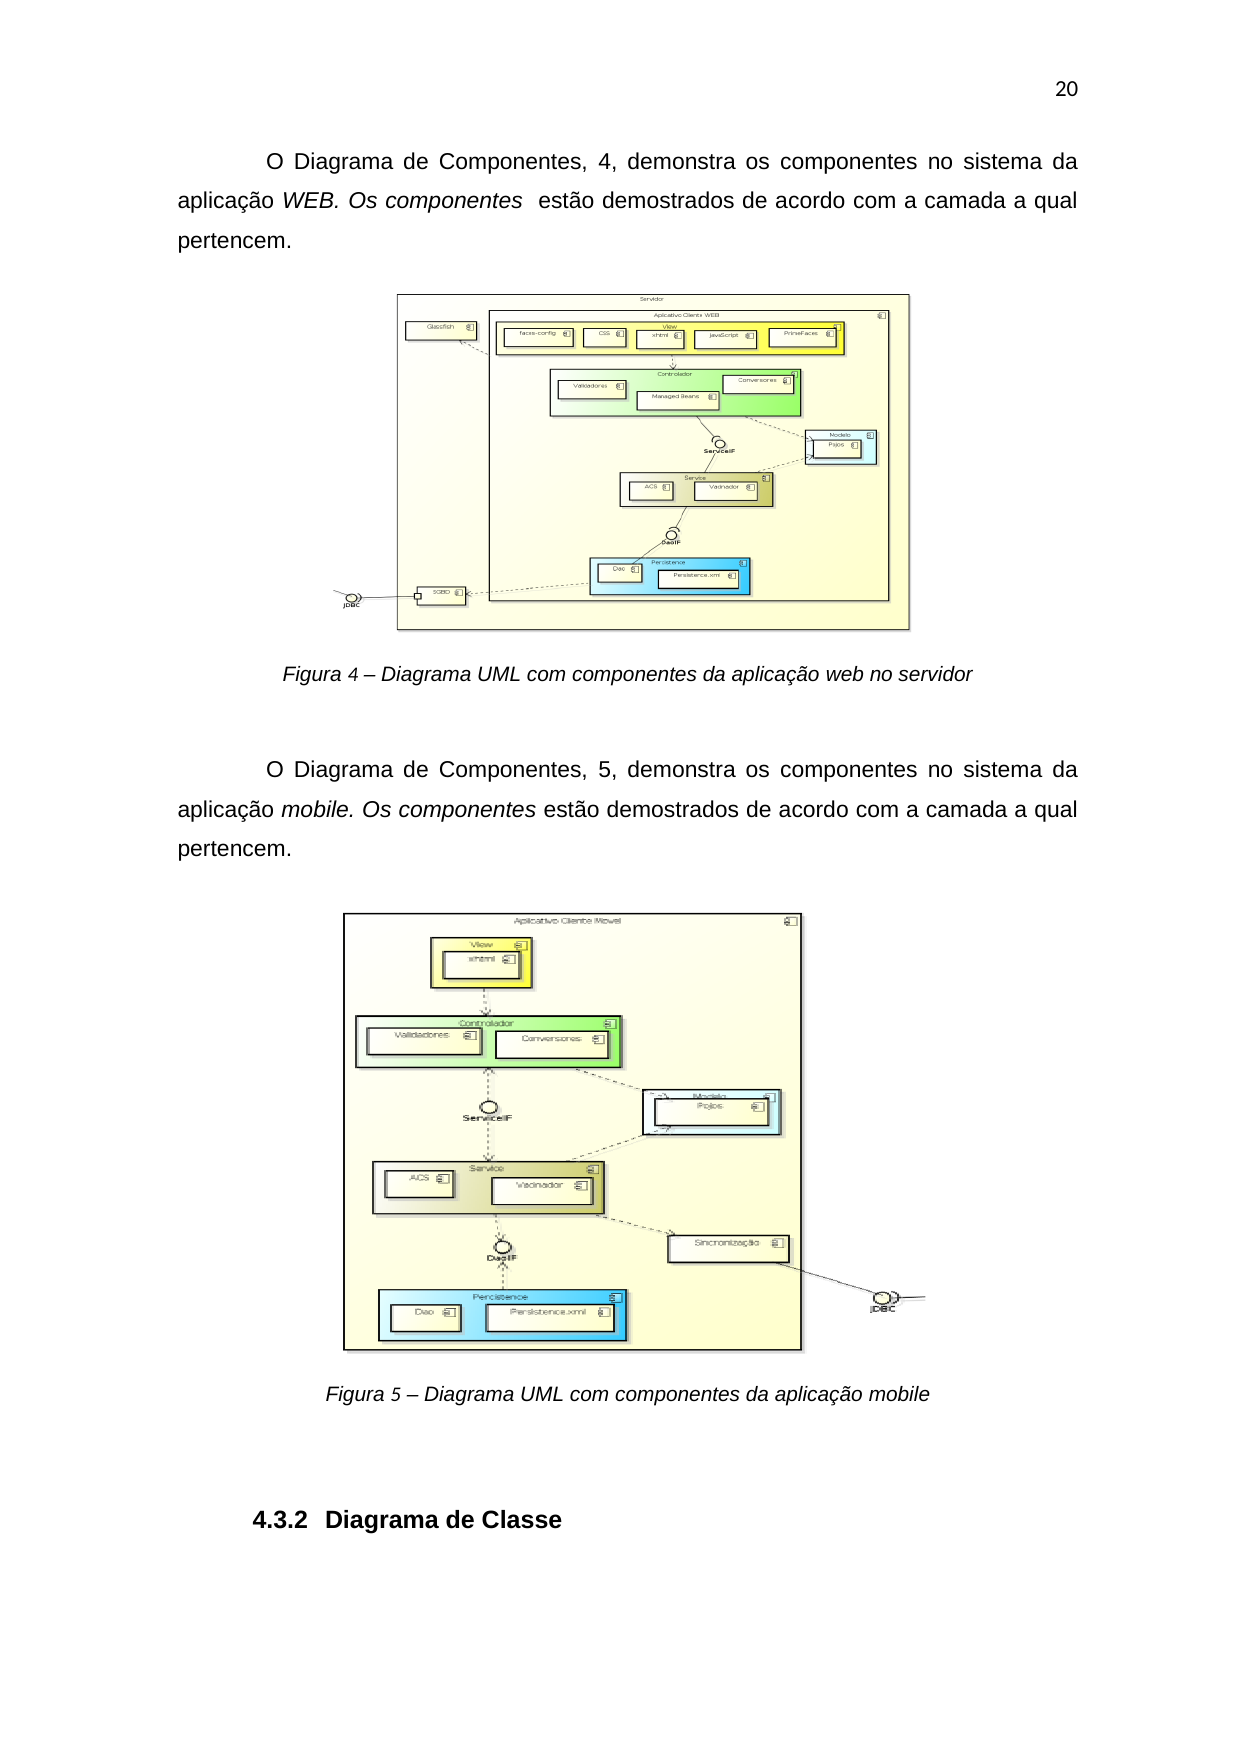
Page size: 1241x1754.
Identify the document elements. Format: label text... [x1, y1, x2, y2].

text O Diagrama de Componentes, Figura 5, demonstra os componentes no sistema da aplicação mobile. Os componentes estão demostrados de acordo com a camada a qual pertencem. [177, 756, 1078, 862]
text O Diagrama de Componentes, Figura 4, demonstra os componentes no sistema da aplicação WEB. Os componentes estão demostrados de acordo com a camada a qual pertencem. [177, 148, 1078, 253]
text Figura 4 – Diagrama UML com componentes da aplicação web no servidor [177, 662, 1078, 687]
picture [329, 895, 926, 1356]
text Figura 5 – Diagrama UML com componentes da aplicação mobile [177, 1381, 1078, 1406]
list 4.3.2 Diagrama de Classe [252, 1504, 1078, 1533]
picture [333, 287, 927, 637]
